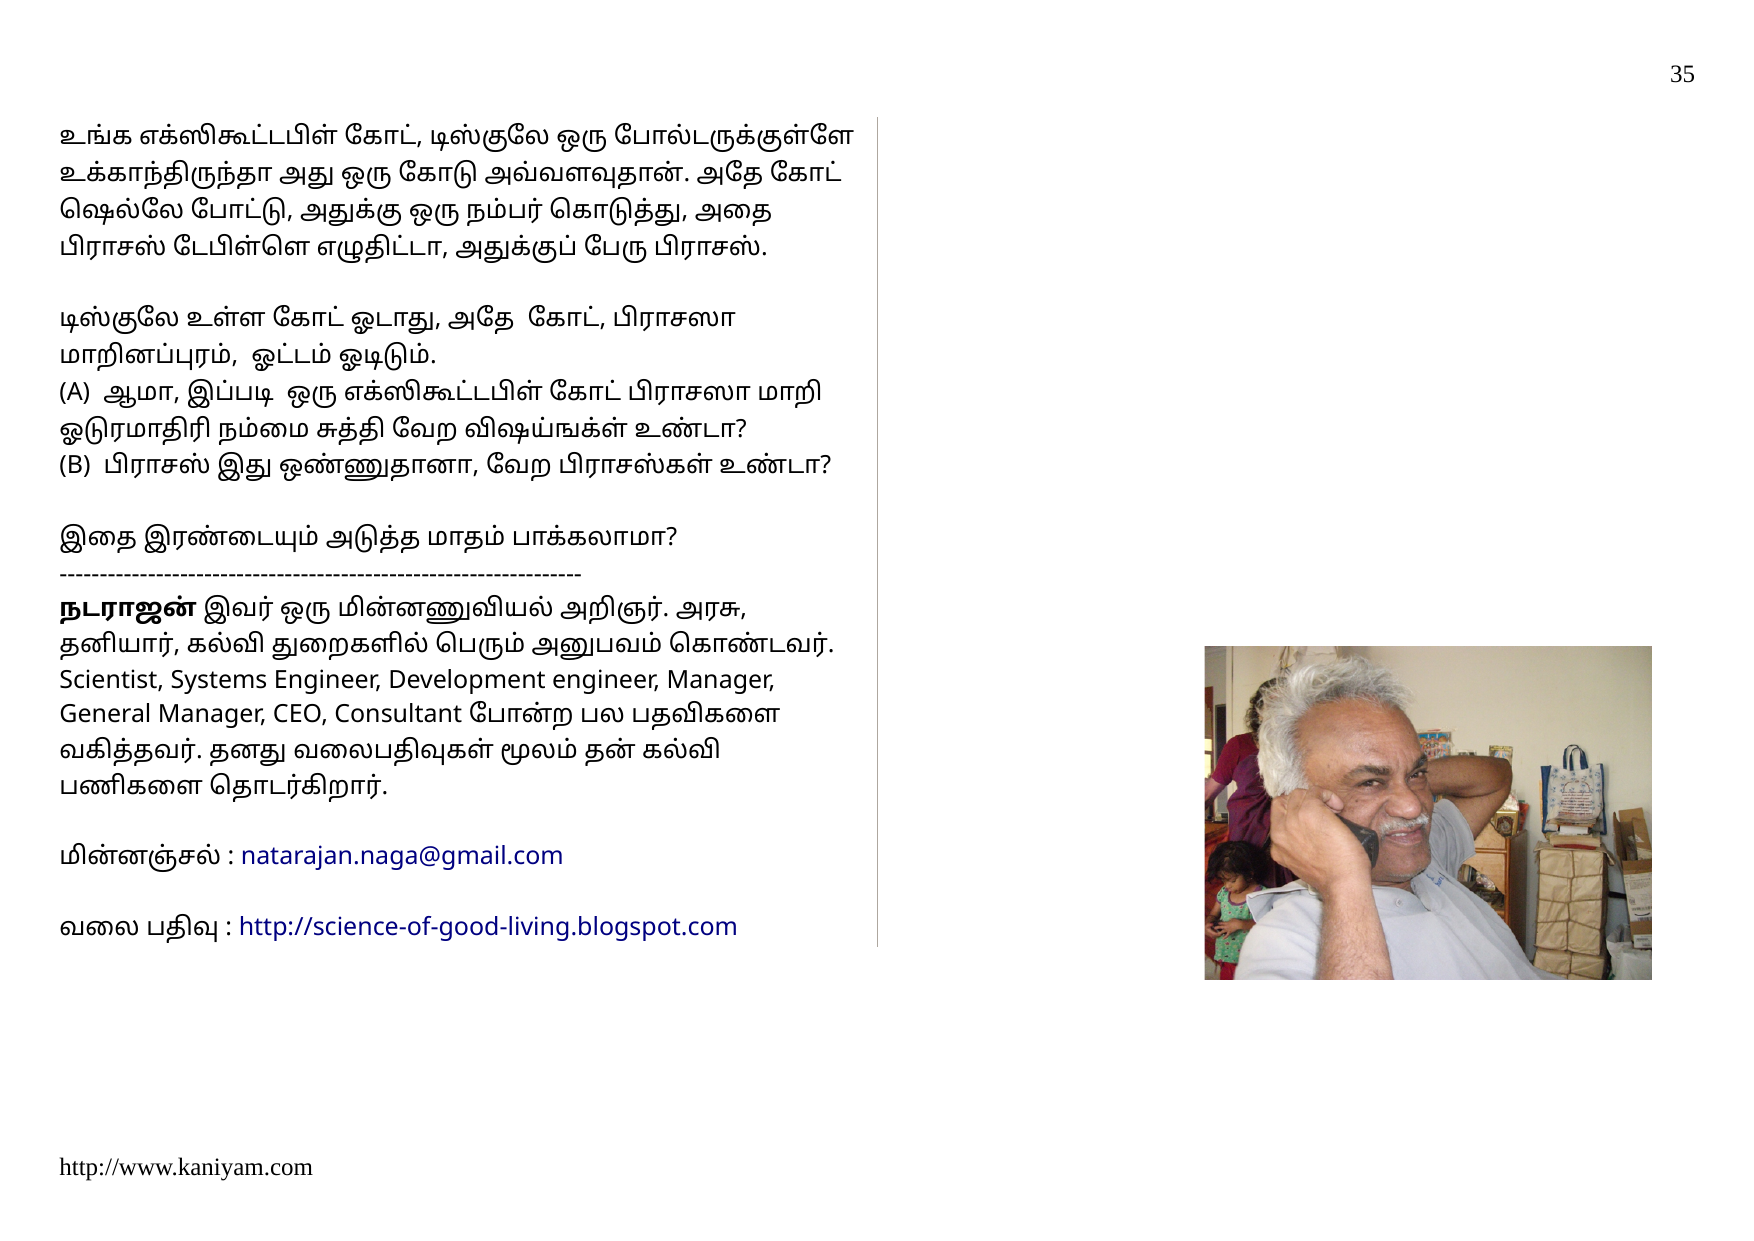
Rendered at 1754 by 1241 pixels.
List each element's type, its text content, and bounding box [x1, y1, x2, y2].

text இதை இரண்டையும் அடுத்த மாதம் பாக்கலாமா? [59, 518, 862, 555]
text (A) ஆமா, இப்படி ஒரு எக்ஸிகூட்டபிள் கோட் பிராசஸா மாறி ஓடுரமாதிரி நம்மை சுத்தி வேற விஷய்ஙக்ள் உண்டா? [59, 373, 862, 447]
text (B) பிராசஸ் இது ஒண்ணுதானா, வேற பிராசஸ்கள் உண்டா? [59, 447, 862, 484]
text மின்னஞ்சல் : natarajan.naga@gmail.com [59, 838, 862, 874]
picture [1204, 646, 1652, 980]
text உங்க எக்ஸிகூட்டபிள் கோட், டிஸ்குலே ஒரு போல்டருக்குள்ளே உக்காந்திருந்தா அது ஒரு கோடு அவ்வளவுதான். அதே கோட் ஷெல்லே போட்டு, அதுக்கு ஒரு நம்பர் கொடுத்து, அதை பிராசஸ் டேபிள்ளெ எழுதிட்டா, அதுக்குப் பேரு பிராசஸ். [59, 117, 862, 265]
text டிஸ்குலே உள்ள கோட் ஓடாது, அதே கோட், பிராசஸா மாறினப்புரம், ஓட்டம் ஓடிடும். [59, 299, 862, 373]
text ----------------------------------------------------------------- [59, 555, 862, 589]
text வலை பதிவு : http://science-of-good-living.blogspot.com [59, 909, 862, 946]
subtitle நடராஜன் இவர் ஒரு மின்னணுவியல் அறிஞர். அரசு, தனியார், கல்வி துறைகளில் பெரும் அனுபவம் கொண்டவர். Scientist, Systems Engineer, Development engineer, Manager, General Manager, CEO, Consultant போன்ற பல பதவிகளை வகித்தவர். தனது வலைபதிவுகள் மூலம் தன் கல்வி பணிகளை தொடர்கிறார். [59, 589, 862, 803]
